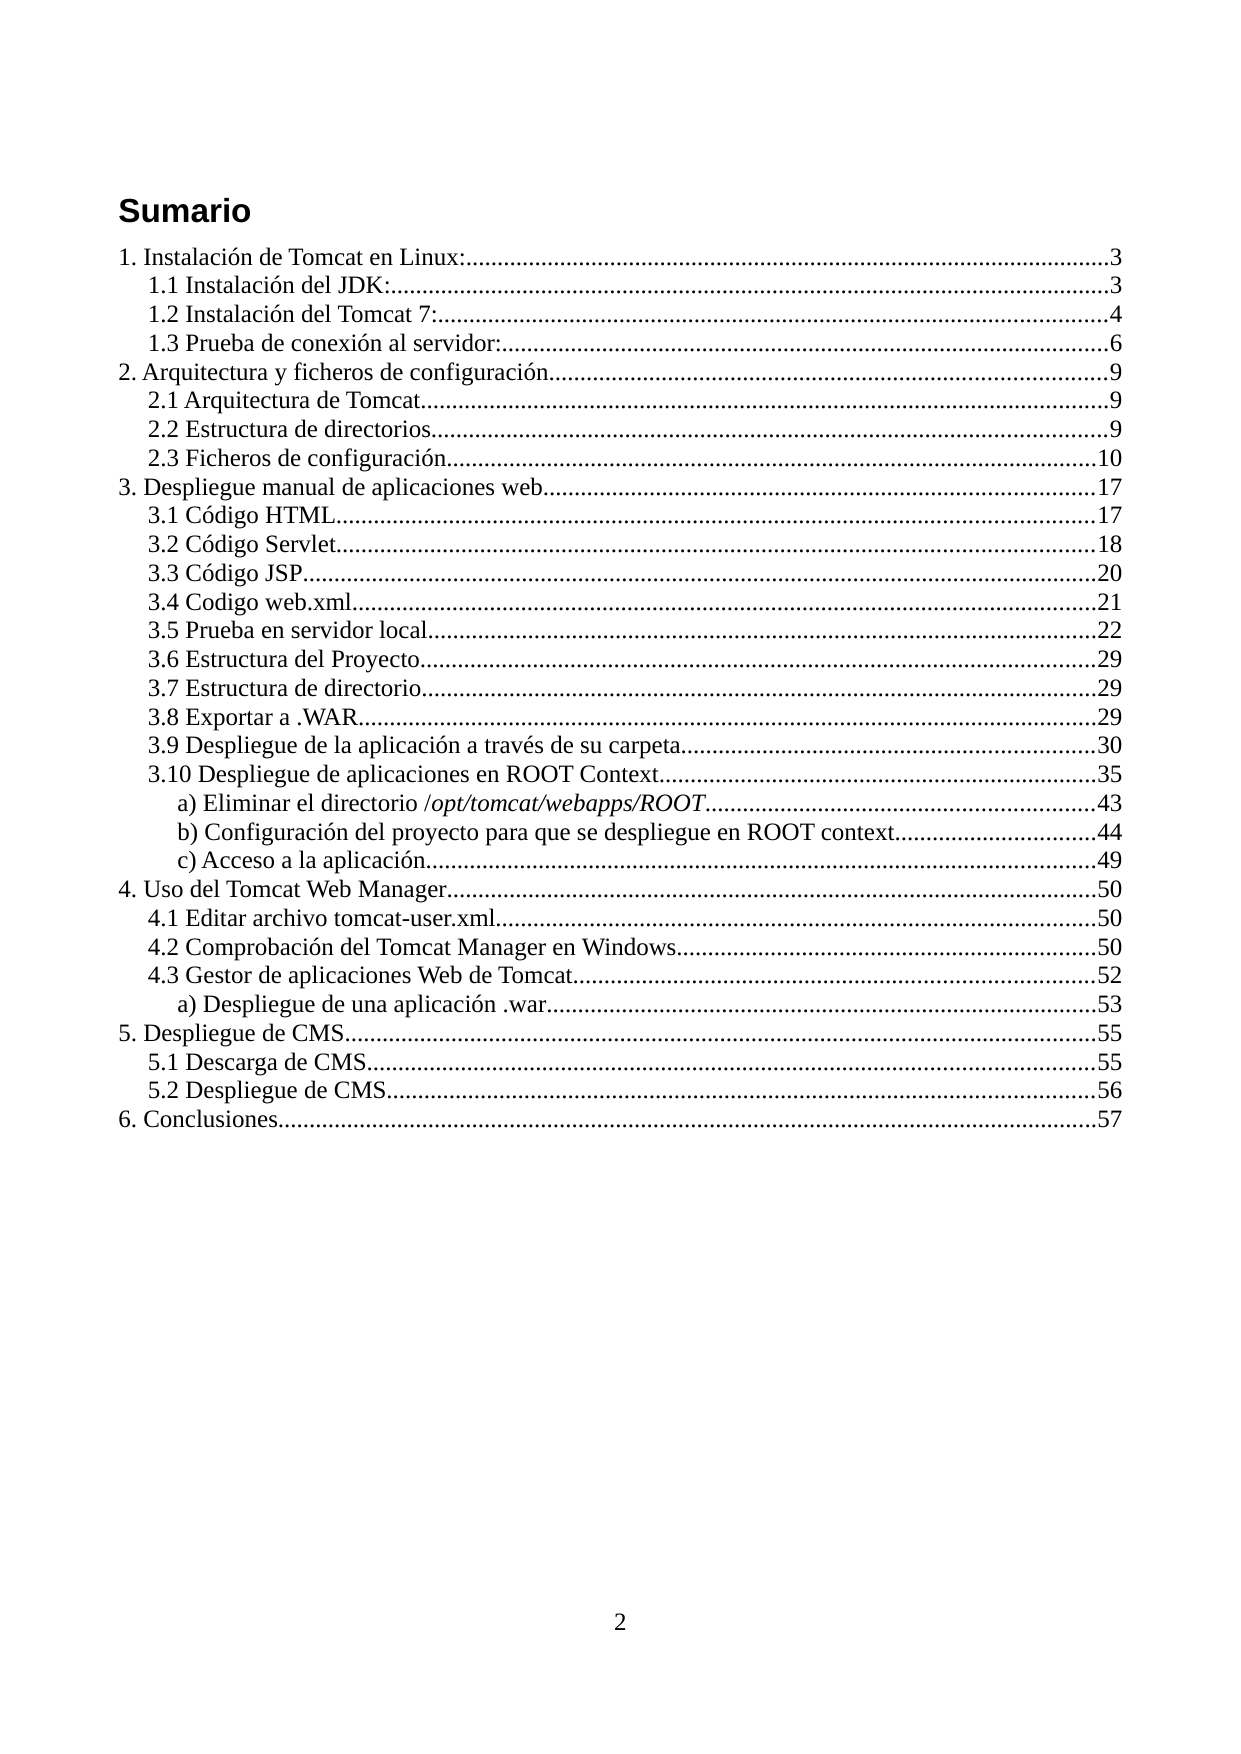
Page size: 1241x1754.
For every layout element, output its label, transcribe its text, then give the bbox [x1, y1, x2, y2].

text a) Eliminar el directorio /opt/tomcat/webapps/ROOT 43 [177, 788, 1122, 817]
text 3.5 Prueba en servidor local 22 [148, 615, 1122, 644]
text 3.6 Estructura del Proyecto 29 [148, 644, 1122, 673]
text 3.10 Despliegue de aplicaciones en ROOT Context 35 [148, 759, 1122, 788]
text 2. Arquitectura y ficheros de configuración 9 [118, 357, 1122, 385]
text 4.3 Gestor de aplicaciones Web de Tomcat 52 [148, 960, 1122, 989]
text 3.8 Exportar a .WAR 29 [148, 702, 1122, 730]
text c) Acceso a la aplicación 49 [177, 845, 1122, 874]
text 3.9 Despliegue de la aplicación a través de su carpeta 30 [148, 730, 1122, 759]
text 3.3 Código JSP 20 [148, 558, 1122, 587]
text 4.2 Comprobación del Tomcat Manager en Windows 50 [148, 932, 1122, 960]
text 2.3 Ficheros de configuración 10 [148, 443, 1122, 472]
text 4.1 Editar archivo tomcat-user.xml 50 [148, 903, 1122, 932]
text 6. Conclusiones 57 [118, 1104, 1122, 1133]
text 3.7 Estructura de directorio 29 [148, 673, 1122, 702]
text 5.2 Despliegue de CMS 56 [148, 1075, 1122, 1104]
text 1.1 Instalación del JDK: 3 [148, 270, 1122, 299]
text 5.1 Descarga de CMS 55 [148, 1047, 1122, 1075]
text 2.2 Estructura de directorios 9 [148, 414, 1122, 443]
text b) Configuración del proyecto para que se despliegue en ROOT context 44 [177, 817, 1122, 845]
subtitle Sumario [118, 191, 1122, 229]
text 1. Instalación de Tomcat en Linux: 3 [118, 242, 1122, 270]
text 3. Despliegue manual de aplicaciones web 17 [118, 472, 1122, 500]
text 1.3 Prueba de conexión al servidor: 6 [148, 328, 1122, 357]
text 4. Uso del Tomcat Web Manager 50 [118, 874, 1122, 903]
text 3.1 Código HTML 17 [148, 500, 1122, 529]
text 3.2 Código Servlet 18 [148, 529, 1122, 558]
text a) Despliegue de una aplicación .war 53 [177, 989, 1122, 1018]
text 1.2 Instalación del Tomcat 7: 4 [148, 299, 1122, 328]
text 2.1 Arquitectura de Tomcat 9 [148, 385, 1122, 414]
text 5. Despliegue de CMS 55 [118, 1018, 1122, 1047]
text 3.4 Codigo web.xml 21 [148, 587, 1122, 615]
